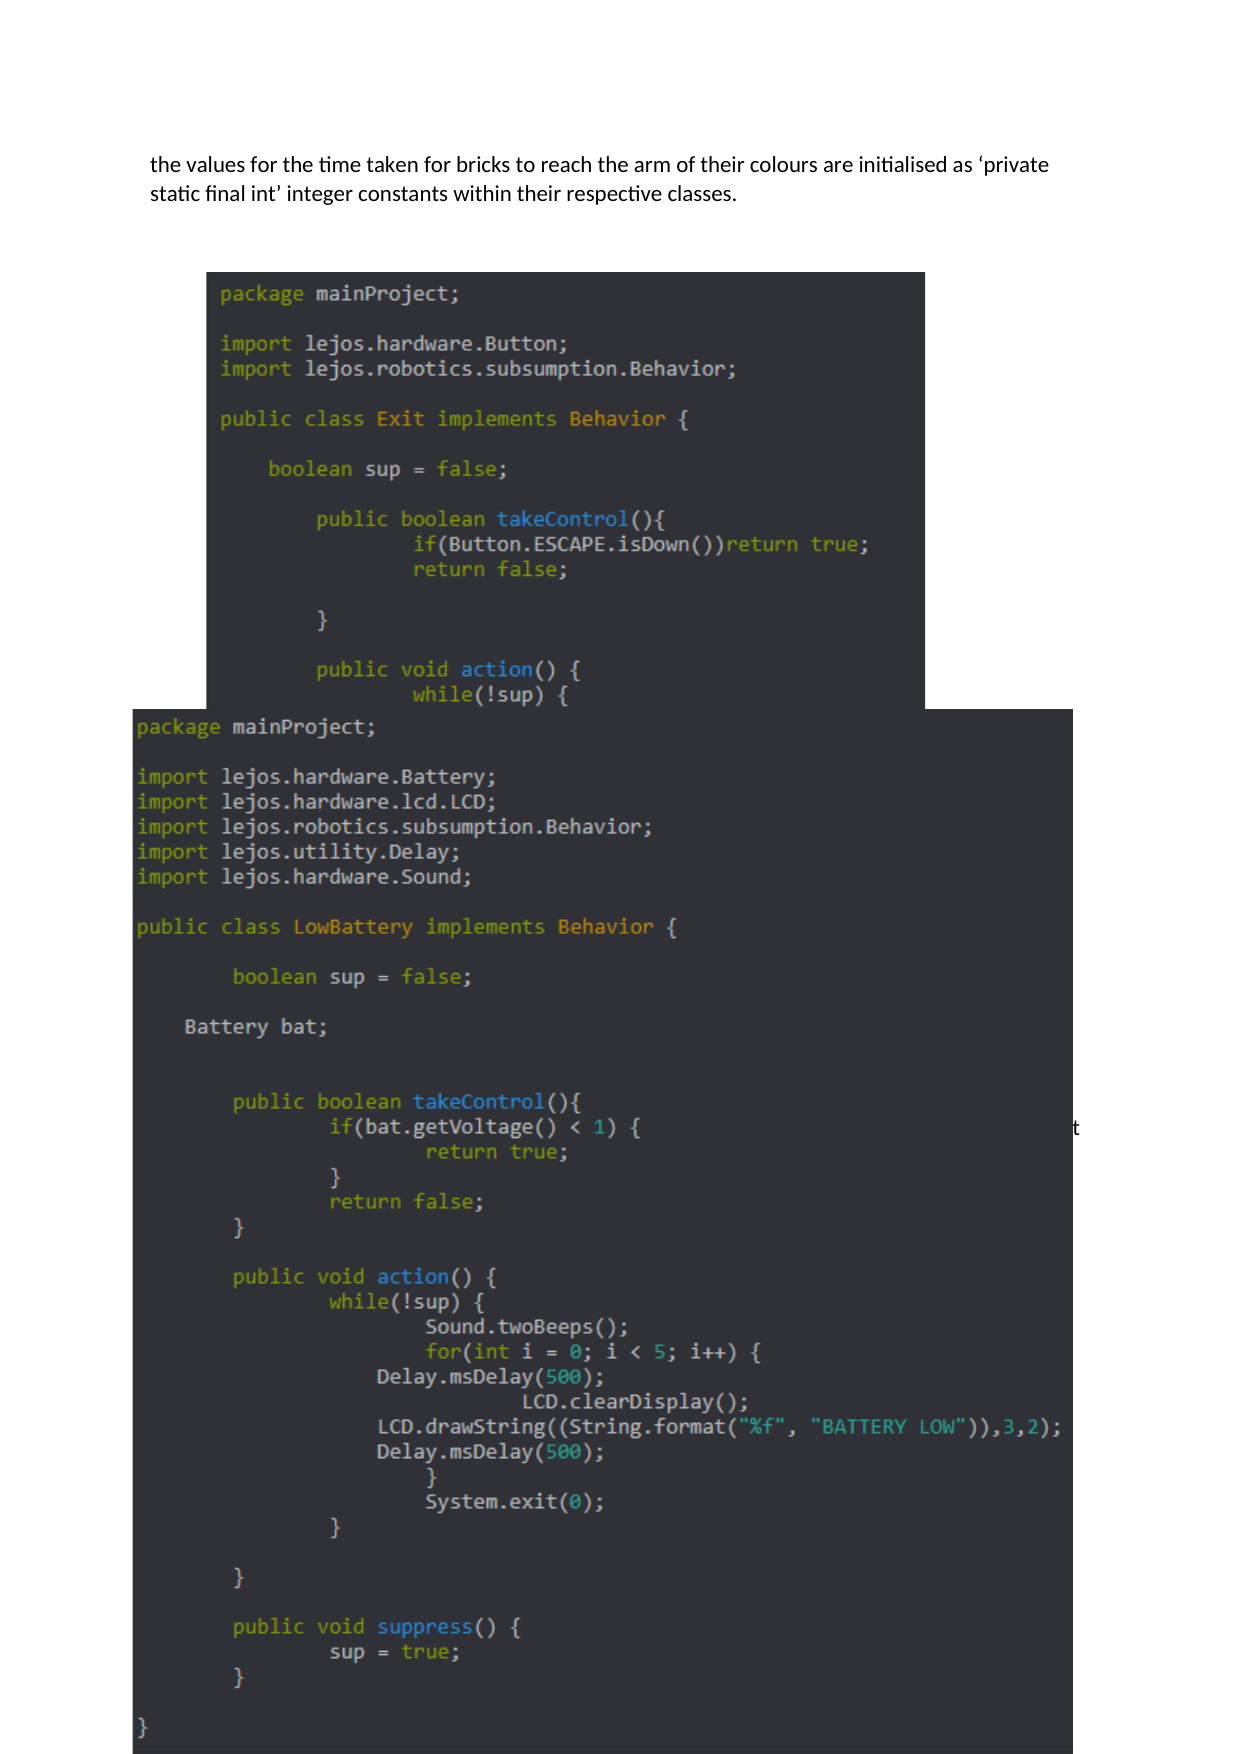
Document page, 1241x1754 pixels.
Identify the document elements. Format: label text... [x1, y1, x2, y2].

text the values for the time taken for bricks to reach the arm of their colours are initialised as ‘private static final int’ integer constants within their respective classes. [150, 150, 1090, 207]
